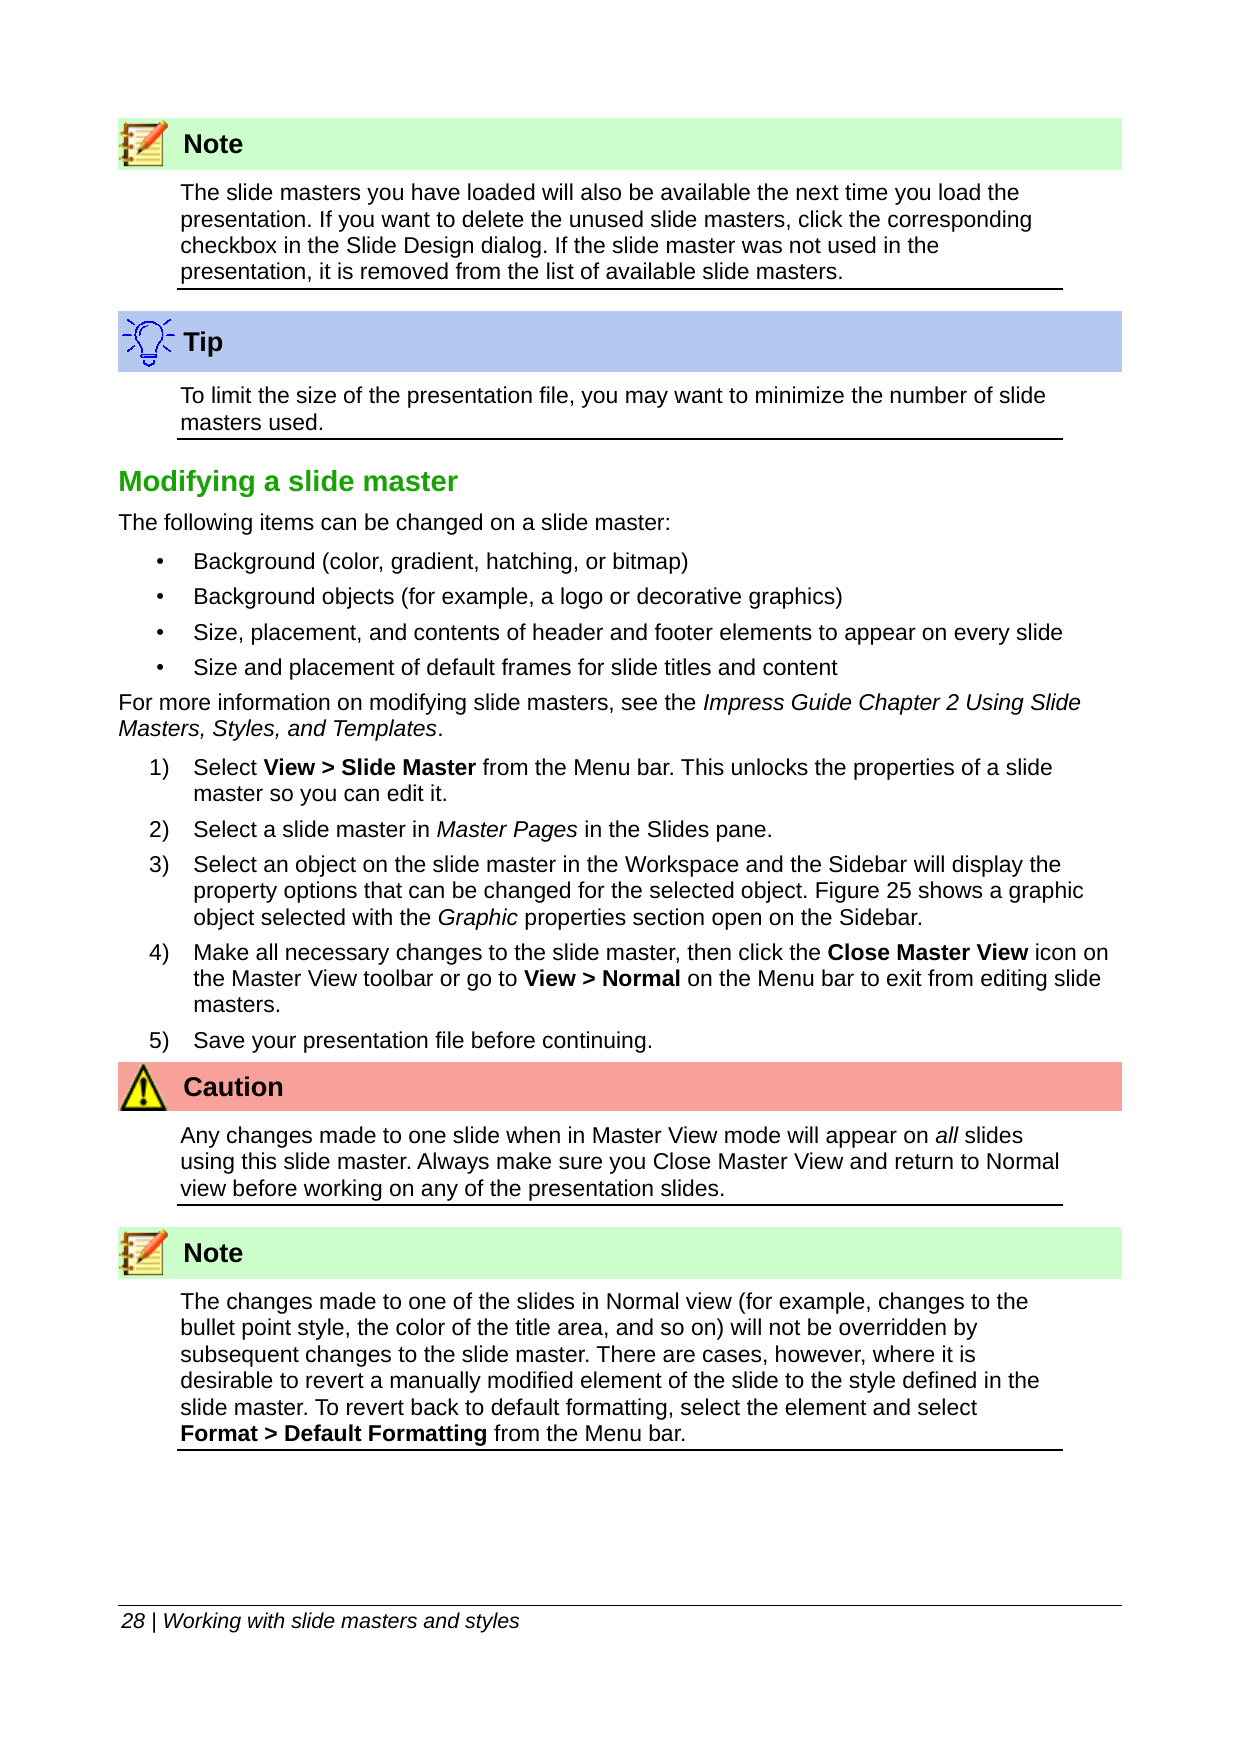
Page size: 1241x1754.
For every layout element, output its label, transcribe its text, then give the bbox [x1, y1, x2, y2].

list Size, placement, and contents of header and footer elements to appear on every slide [156, 618, 1122, 645]
subtitle Caution [167, 1062, 1122, 1111]
text The changes made to one of the slides in Normal view (for example, changes to the bullet point style, the color of the title area, and so on) will not be overridden by subsequent changes to the slide master. There are cases, however, where it is desirable to revert a manually modified element of the slide to the style defined in the slide master. To revert back to default formatting, select the element and select Format > Default Formatting from the Menu bar. [177, 1285, 1063, 1449]
subtitle Modifying a slide master [118, 464, 1122, 497]
list Select an object on the slide master in the Workspace and the Sidebar will display the property options that can be changed for the selected object. Figure 25 shows a graphic object selected with the Graphic properties section open on the Sidebar. [169, 851, 1122, 930]
picture [119, 1062, 167, 1111]
text The slide masters you have loaded will also be available the next time you load the presentation. If you want to delete the unused slide masters, click the corresponding checkbox in the Slide Design dialog. If the slide master was not used in the presentation, it is removed from the list of available slide masters. [177, 176, 1063, 288]
list Background objects (for example, a logo or decorative graphics) [156, 583, 1122, 609]
subtitle Note [118, 1227, 1122, 1279]
subtitle Tip [118, 311, 1122, 372]
list Size and placement of default frames for slide titles and content [156, 654, 1122, 680]
list Background (color, gradient, hatching, or bitmap) [156, 548, 1122, 574]
list Select View > Slide Master from the Menu bar. This unlocks the properties of a slide master so you can edit it. [169, 754, 1122, 807]
list The following items can be changed on a slide master: [118, 509, 1122, 536]
list Make all necessary changes to the slide master, then click the Close Master View icon on the Master View toolbar or go to View > Normal on the Menu bar to exit from editing slide masters. [169, 939, 1122, 1018]
picture [119, 311, 179, 371]
text For more information on modifying slide masters, see the Impress Guide Chapter 2 Using Slide Masters, Styles, and Templates. [118, 689, 1122, 742]
list Select a slide master in Master Pages in the Slides pane. [169, 816, 1122, 842]
text Any changes made to one slide when in Master View mode will appear on all slides using this slide master. Always make sure you Close Master View and return to Normal view before working on any of the presentation slides. [177, 1119, 1063, 1204]
list Save your presentation file before continuing. [169, 1027, 1122, 1053]
subtitle Note [118, 118, 1122, 170]
picture [119, 1228, 170, 1279]
text To limit the size of the presentation file, you may want to minimize the number of slide masters used. [177, 379, 1063, 438]
picture [119, 119, 170, 170]
